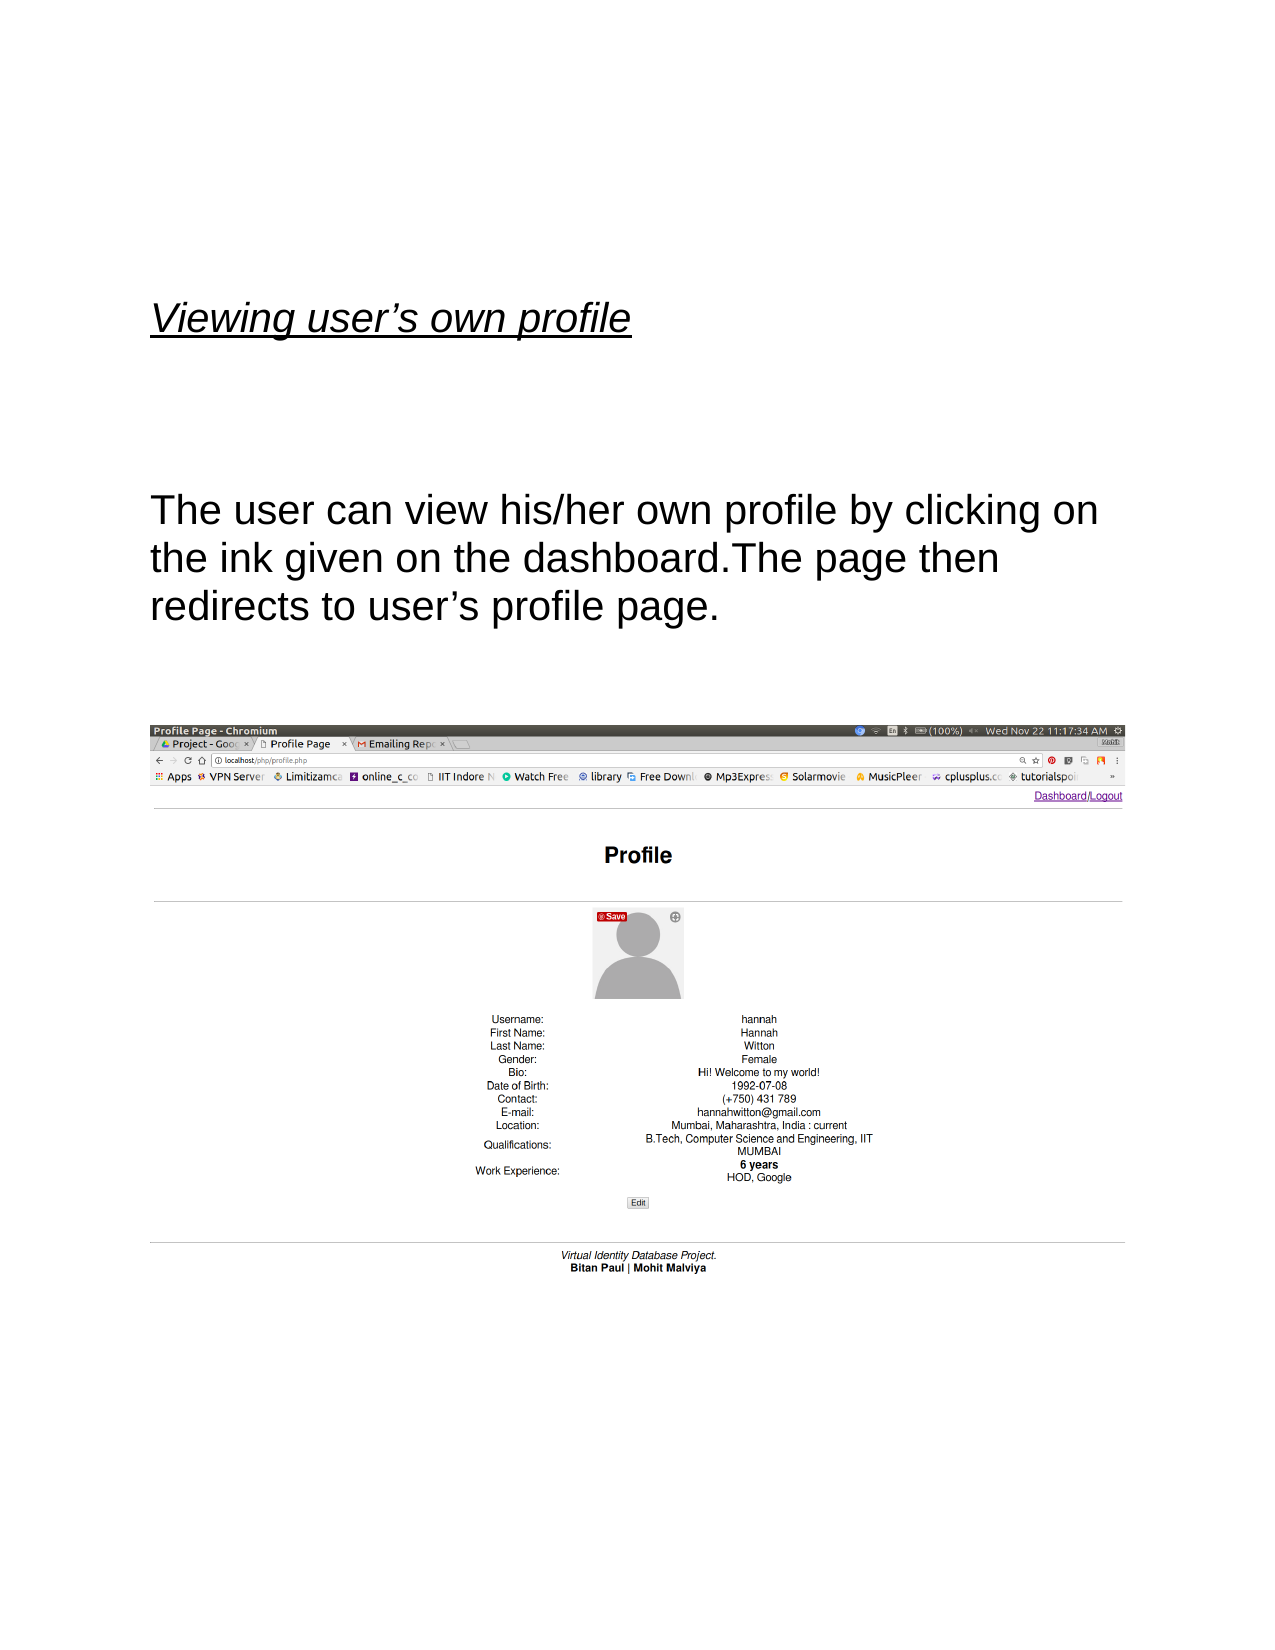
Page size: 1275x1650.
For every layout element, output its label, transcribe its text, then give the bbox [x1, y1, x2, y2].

picture [150, 725, 1125, 1274]
text The user can view his/her own profile by clicking on the ink given on the dashboard.The page then redirects to user’s profile page. [150, 485, 1125, 629]
text Viewing user’s own profile [150, 294, 1125, 342]
